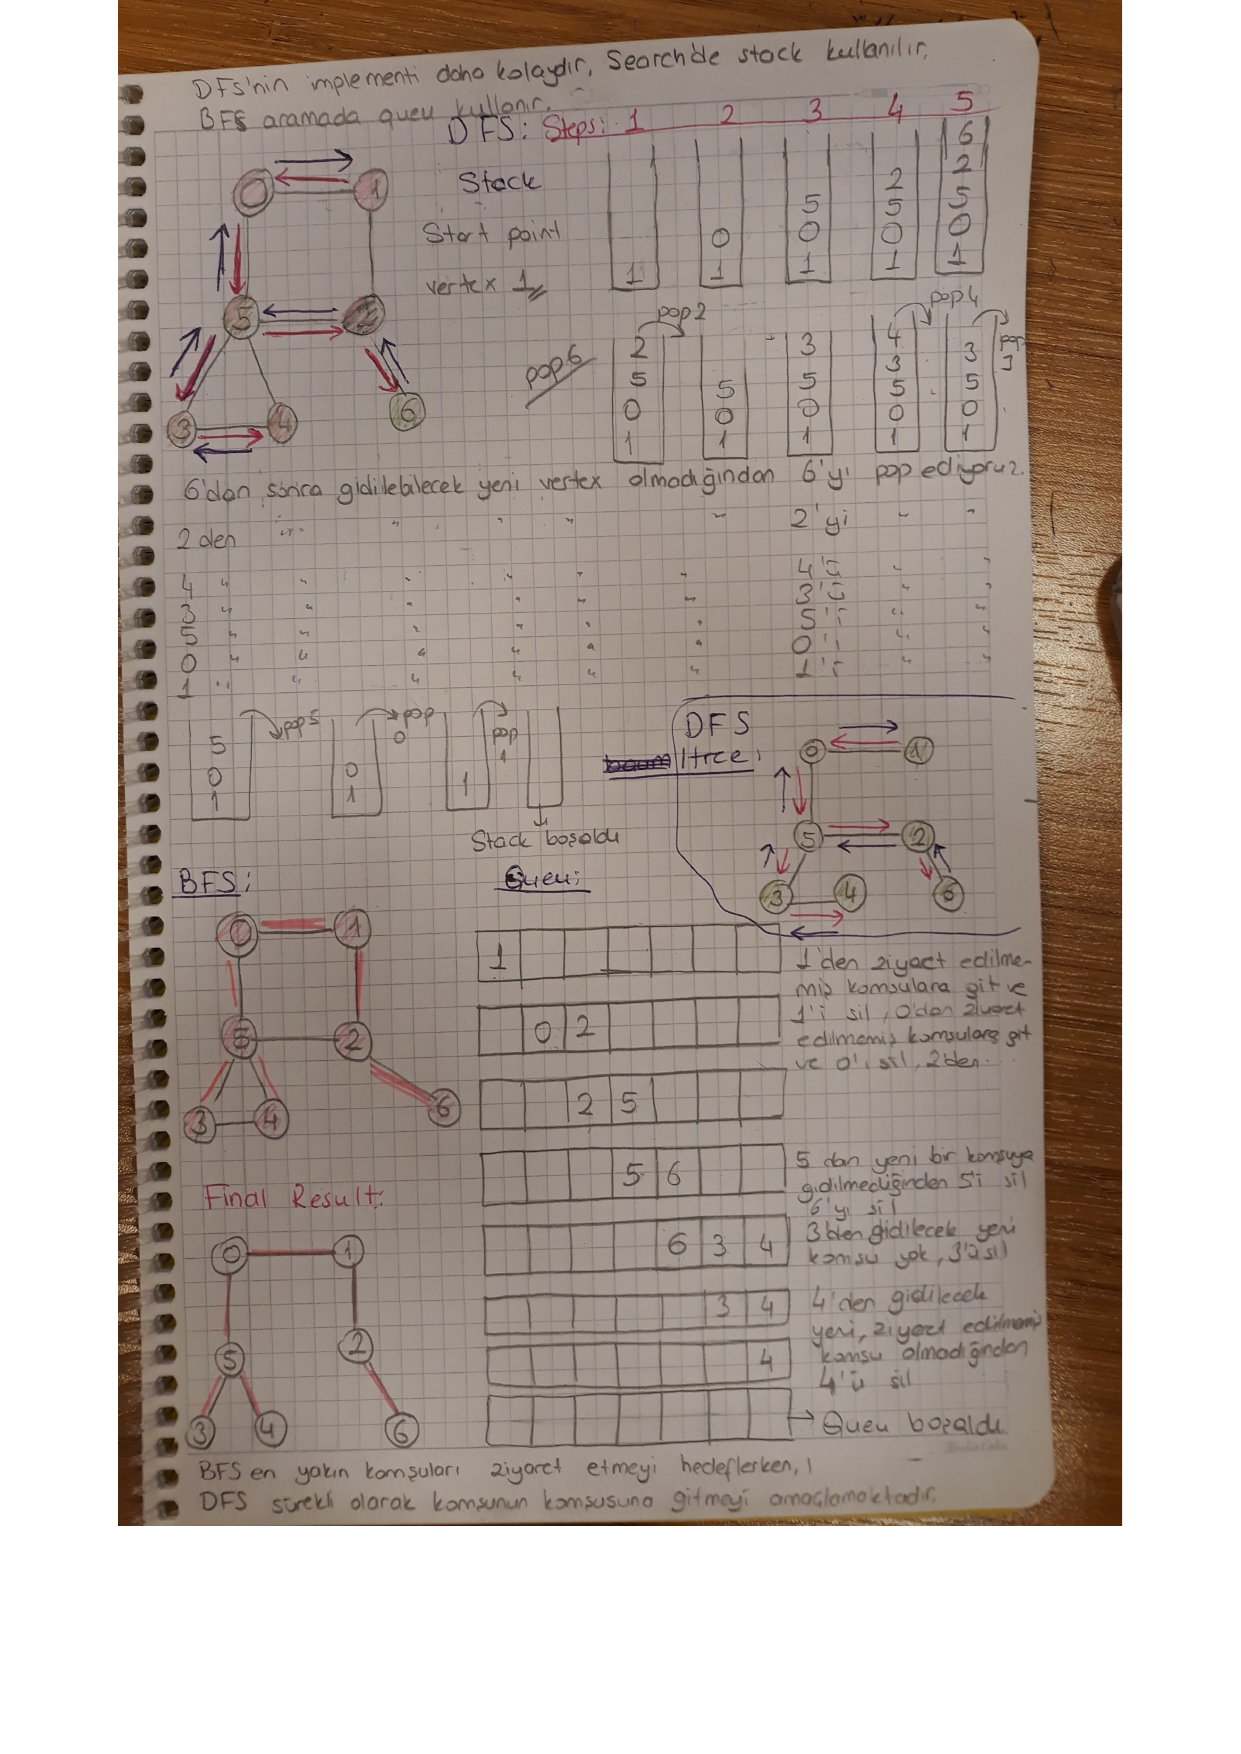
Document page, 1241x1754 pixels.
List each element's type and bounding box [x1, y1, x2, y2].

picture [118, 0, 1123, 1526]
